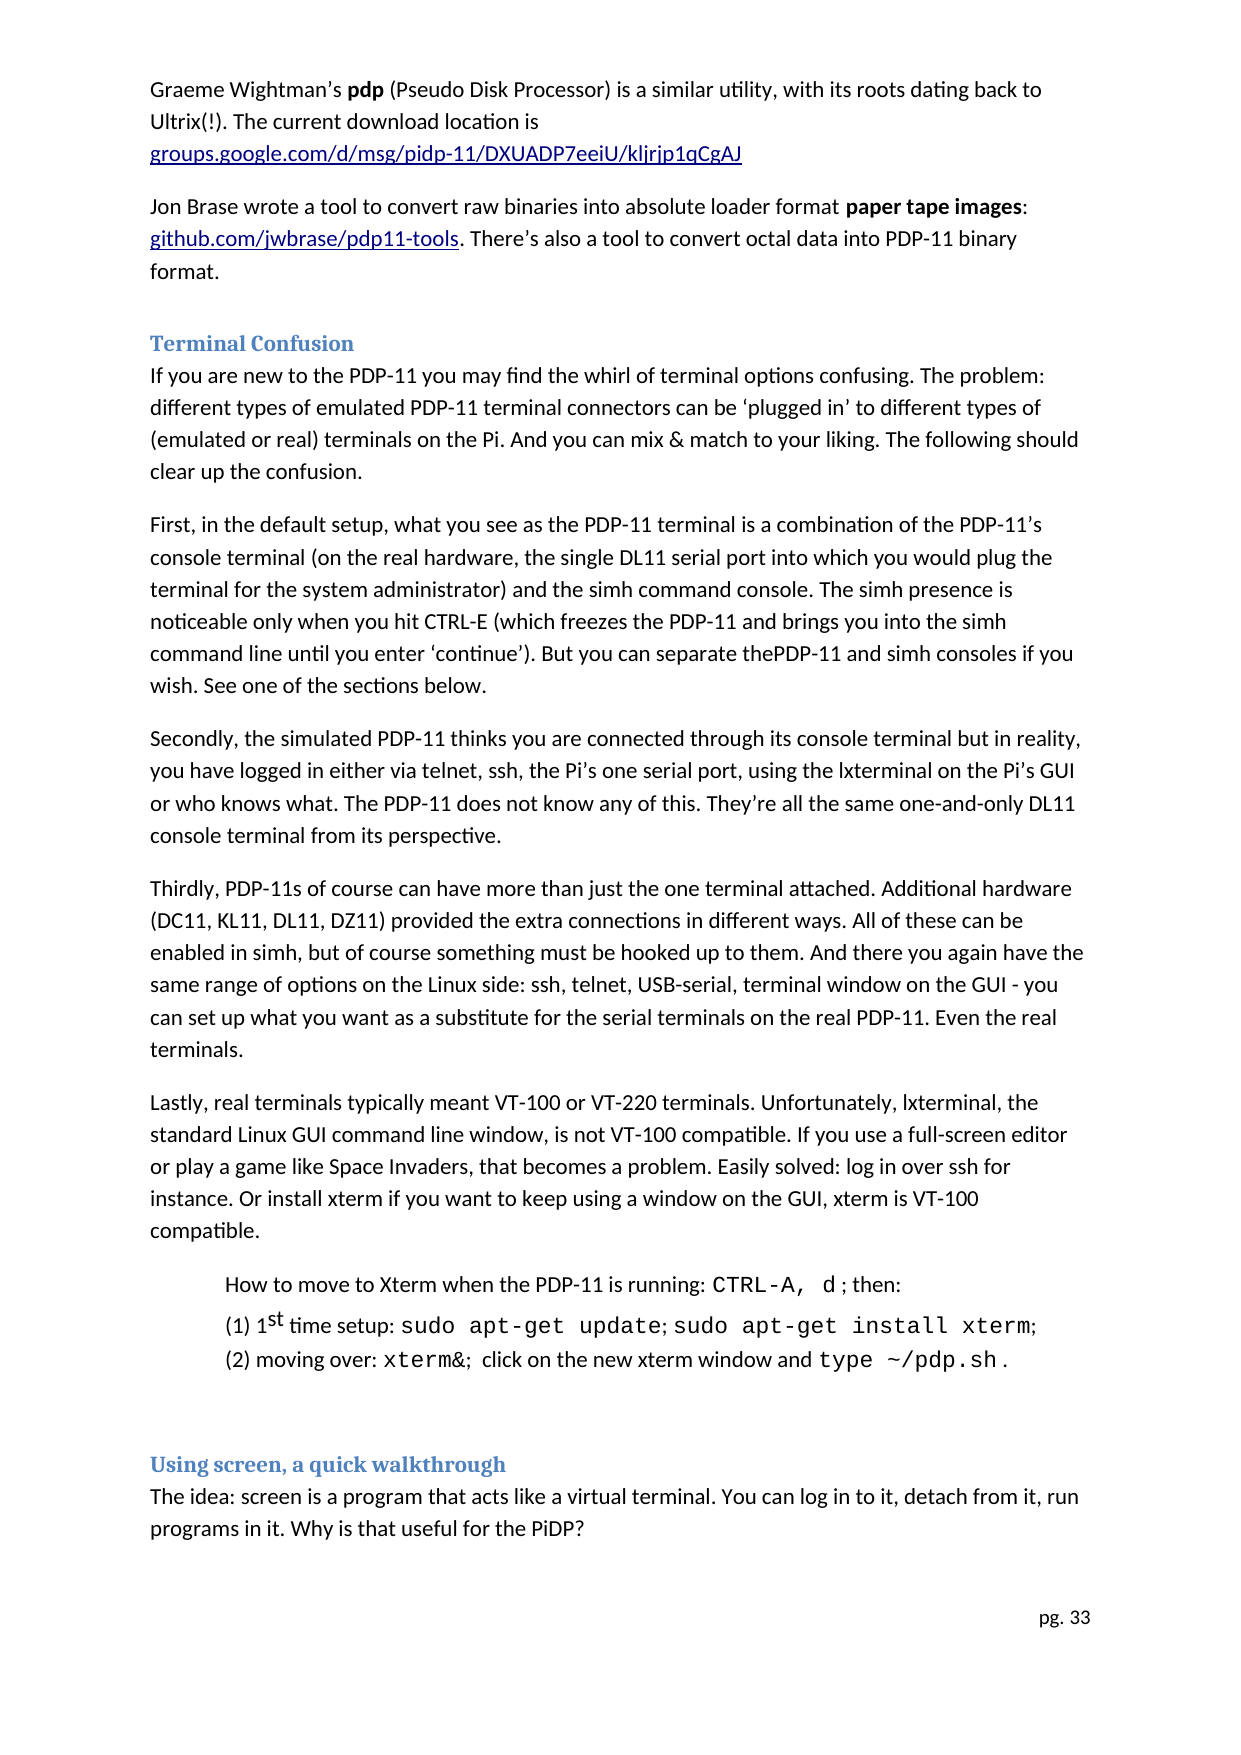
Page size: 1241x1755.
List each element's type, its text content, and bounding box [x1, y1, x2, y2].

text How to move to Xterm when the PDP-11 is running: CTRL-A, d ; then: (1) 1st time setup: sudo apt-get update; sudo apt-get install xterm; (2) moving over: xterm&; click on the new xterm window and type ~/pdp.sh . [225, 1270, 1090, 1406]
text The idea: screen is a program that acts like a virtual terminal. You can log in to it, detach from it, run programs in it. Why is that useful for the PiDP? [150, 1482, 1090, 1543]
text Jon Brase wrote a tool to convert raw binaries into absolute loader format paper tape images: github.com/jwbrase/pdp11-tools. There’s also a tool to convert octal data into PDP-11 binary format. [150, 192, 1090, 285]
text Graeme Wightman’s pdp (Pseudo Disk Processor) is a similar utility, with its roots dating back to Ultrix(!). The current download location is groups.google.com/d/msg/pidp-11/DXUADP7eeiU/kljrjp1qCgAJ [150, 75, 1090, 167]
subtitle Terminal Confusion [150, 331, 1090, 357]
text If you are new to the PDP-11 you may find the whirl of terminal options confusing. The problem: different types of emulated PDP-11 terminal connectors can be ‘plugged in’ to different types of (emulated or real) terminals on the Pi. And you can mix & match to your liking. The following should clear up the confusion. [150, 361, 1090, 485]
text Lastly, real terminals typically meant VT-100 or VT-220 terminals. Unfortunately, lxterminal, the standard Linux GUI command line window, is not VT-100 compatible. If you use a full-screen editor or play a game like Space Invaders, that becomes a problem. Easily solved: log in over ssh for instance. Or install xterm if you want to keep using a window on the GUI, xterm is VT-100 compatible. [150, 1088, 1090, 1245]
text Secondly, the simulated PDP-11 thinks you are connected through its console terminal but in reality, you have logged in either via telnet, ssh, the Pi’s one serial port, using the lxterminal on the Pi’s GUI or who knows what. The PDP-11 does not know any of this. They’re all the same one-and-only DL11 console terminal from its perspective. [150, 724, 1090, 849]
subtitle Using screen, a quick walkthrough [150, 1452, 1090, 1478]
text Thirdly, PDP-11s of course can have more than just the one terminal attached. Additional hardware (DC11, KL11, DL11, DZ11) provided the extra connections in different ways. All of these can be enabled in simh, but of course something must be hooked up to them. And there you again have the same range of options on the Linux side: ssh, telnet, USB-serial, terminal window on the GUI - you can set up what you want as a substitute for the serial terminals on the real PDP-11. Even the real terminals. [150, 874, 1090, 1063]
text First, in the default setup, what you see as the PDP-11 terminal is a combination of the PDP-11’s console terminal (on the real hardware, the single DL11 serial port into which you would plug the terminal for the system administrator) and the simh command console. The simh presence is noticeable only when you hit CTRL-E (which freezes the PDP-11 and brings you into the simh command line until you enter ‘continue’). But you can separate thePDP-11 and simh consoles if you wish. See one of the sections below. [150, 510, 1090, 699]
